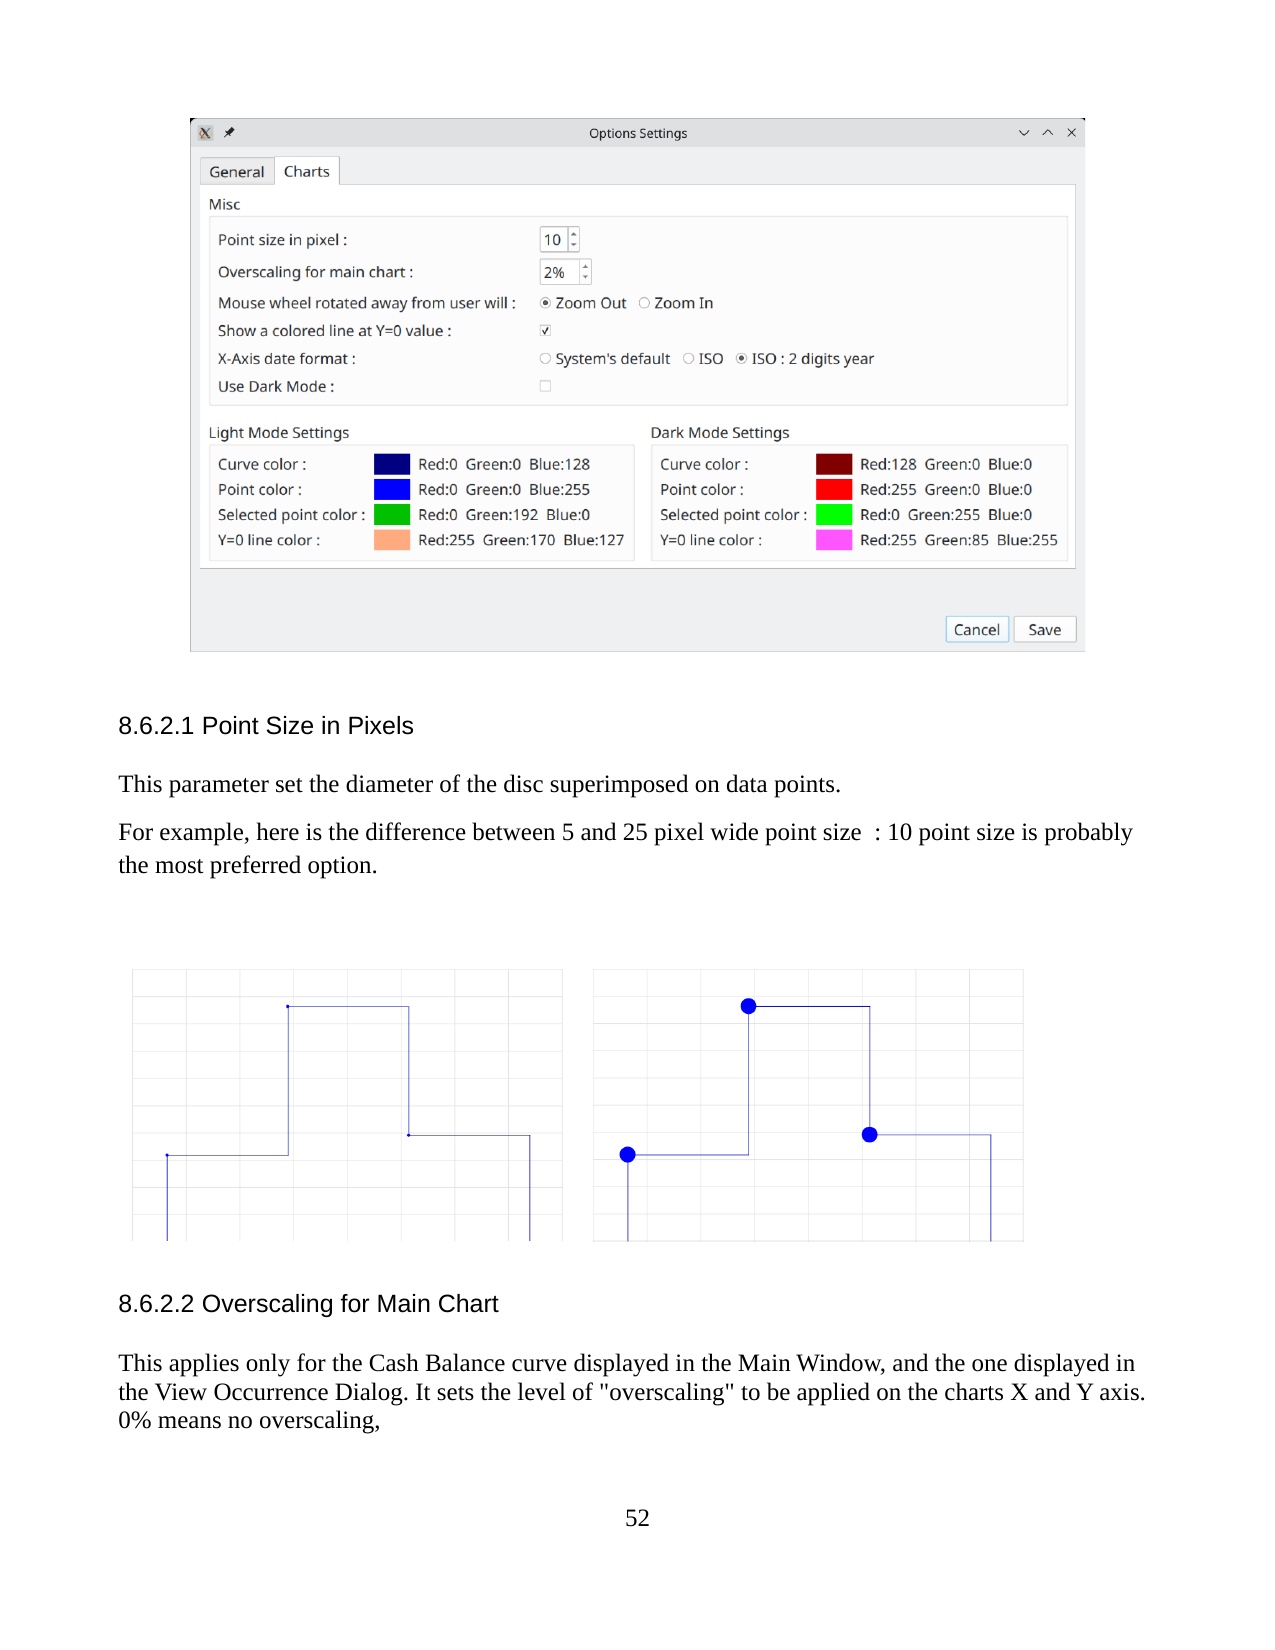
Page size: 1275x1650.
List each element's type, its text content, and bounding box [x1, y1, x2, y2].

text For example, here is the difference between 5 and 25 pixel wide point size : 10 point size is probably the most preferred option. [118, 817, 1157, 879]
subtitle Point Size in Pixels [118, 711, 1157, 739]
picture [132, 968, 565, 1241]
subtitle Overscaling for Main Chart [118, 975, 1157, 1318]
picture [592, 969, 1028, 1242]
text This applies only for the Cash Balance curve displayed in the Main Window, and the one displayed in the View Occurrence Dialog. It sets the level of "overscaling" to be applied on the charts X and Y axis. 0% means no overscaling, [118, 1348, 1157, 1434]
text This parameter set the diameter of the disc superimposed on data points. [118, 769, 1157, 798]
picture [190, 118, 1086, 652]
